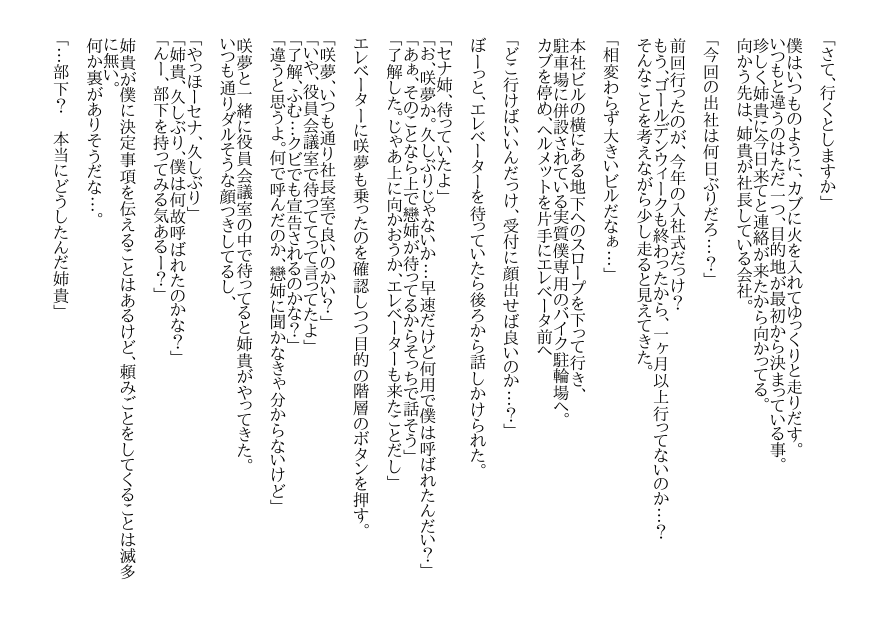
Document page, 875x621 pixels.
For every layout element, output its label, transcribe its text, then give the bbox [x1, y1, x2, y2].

text 僕はいつものように、カブに火を入れてゆっくりと走りだす。 [786, 38, 803, 582]
text エレベーターに咲夢も乗ったのを確認しつつ目的の階層のボタンを押す。 [353, 38, 369, 582]
text 「セナ姉、待っていたよ」 [436, 38, 453, 582]
text 珍しく姉貴に今日来てと連絡が来たから向かってる。 [753, 38, 769, 582]
text いつも通りダルそうな顔つきしてるし、 [219, 38, 236, 582]
text 向かう先は、姉貴が社長している会社。 [736, 38, 753, 582]
text 「どこ行けばいいんだっけ、受付に顔出せば良いのか…？」 [503, 38, 519, 582]
text カブを停め、ヘルメットを片手にエレベータ前へ [536, 38, 553, 582]
text 「お、咲夢か。久しぶりじゃないか…早速だけど何用で僕は呼ばれたんだい？」 [419, 38, 436, 582]
text 「姉貴、久しぶり、僕は何故呼ばれたのかな？」 [169, 38, 186, 582]
text 何か裏がありそうだな…。 [86, 38, 103, 582]
text 「…部下？ 本当にどうしたんだ姉貴」 [53, 38, 69, 582]
text 「今回の出社は何日ぶりだろ…？」 [703, 38, 719, 582]
text 「咲夢、いつも通り社長室で良いのかい？」 [319, 38, 336, 582]
text ぼーっと、エレベーターを待っていたら後ろから話しかけられた。 [469, 38, 486, 582]
text 本社ビルの横にある地下へのスロープを下って行き、 [569, 38, 586, 582]
text 咲夢と一緒に役員会議室の中で待ってると姉貴がやってきた。 [236, 38, 253, 582]
text そんなことを考えながら少し走ると見えてきた。 [636, 38, 653, 582]
text 前回行ったのが、今年の入社式だっけ？ [669, 38, 686, 582]
text 「了解、ふむ…クビでも宣告されるのかな？」 [286, 38, 303, 582]
text 「了解した。じゃあ上に向かおうか、エレベーターも来たことだし」 [386, 38, 403, 582]
text 「相変わらず大きいビルだなぁ…」 [603, 38, 619, 582]
text 駐車場に併設されている実質僕専用のバイク駐輪場へ。 [553, 38, 569, 582]
text もう、ゴールデンウィークも終わったから、一ヶ月以上行ってないのか…？ [653, 38, 669, 582]
text 姉貴が僕に決定事項を伝えることはあるけど、頼みごとをしてくることは滅多に無い。 [103, 38, 136, 582]
text 「違うと思うよ。何で呼んだのか、戀姉に聞かなきゃ分からないけど」 [269, 38, 286, 582]
text 「あぁ、そのことなら上で戀姉が待ってるからそっちで話そう」 [403, 38, 419, 582]
text いつもと違うのはただ一つ、目的地が最初から決まっている事。 [769, 38, 786, 582]
text 「いや、役員会議室で待っててって言ってたよ」 [303, 38, 319, 582]
text 「さて、行くとしますか」 [819, 38, 836, 582]
text 「んー、部下を持ってみる気あるー？」 [153, 38, 169, 582]
text 「やっほーセナ、久しぶり」 [186, 38, 203, 582]
